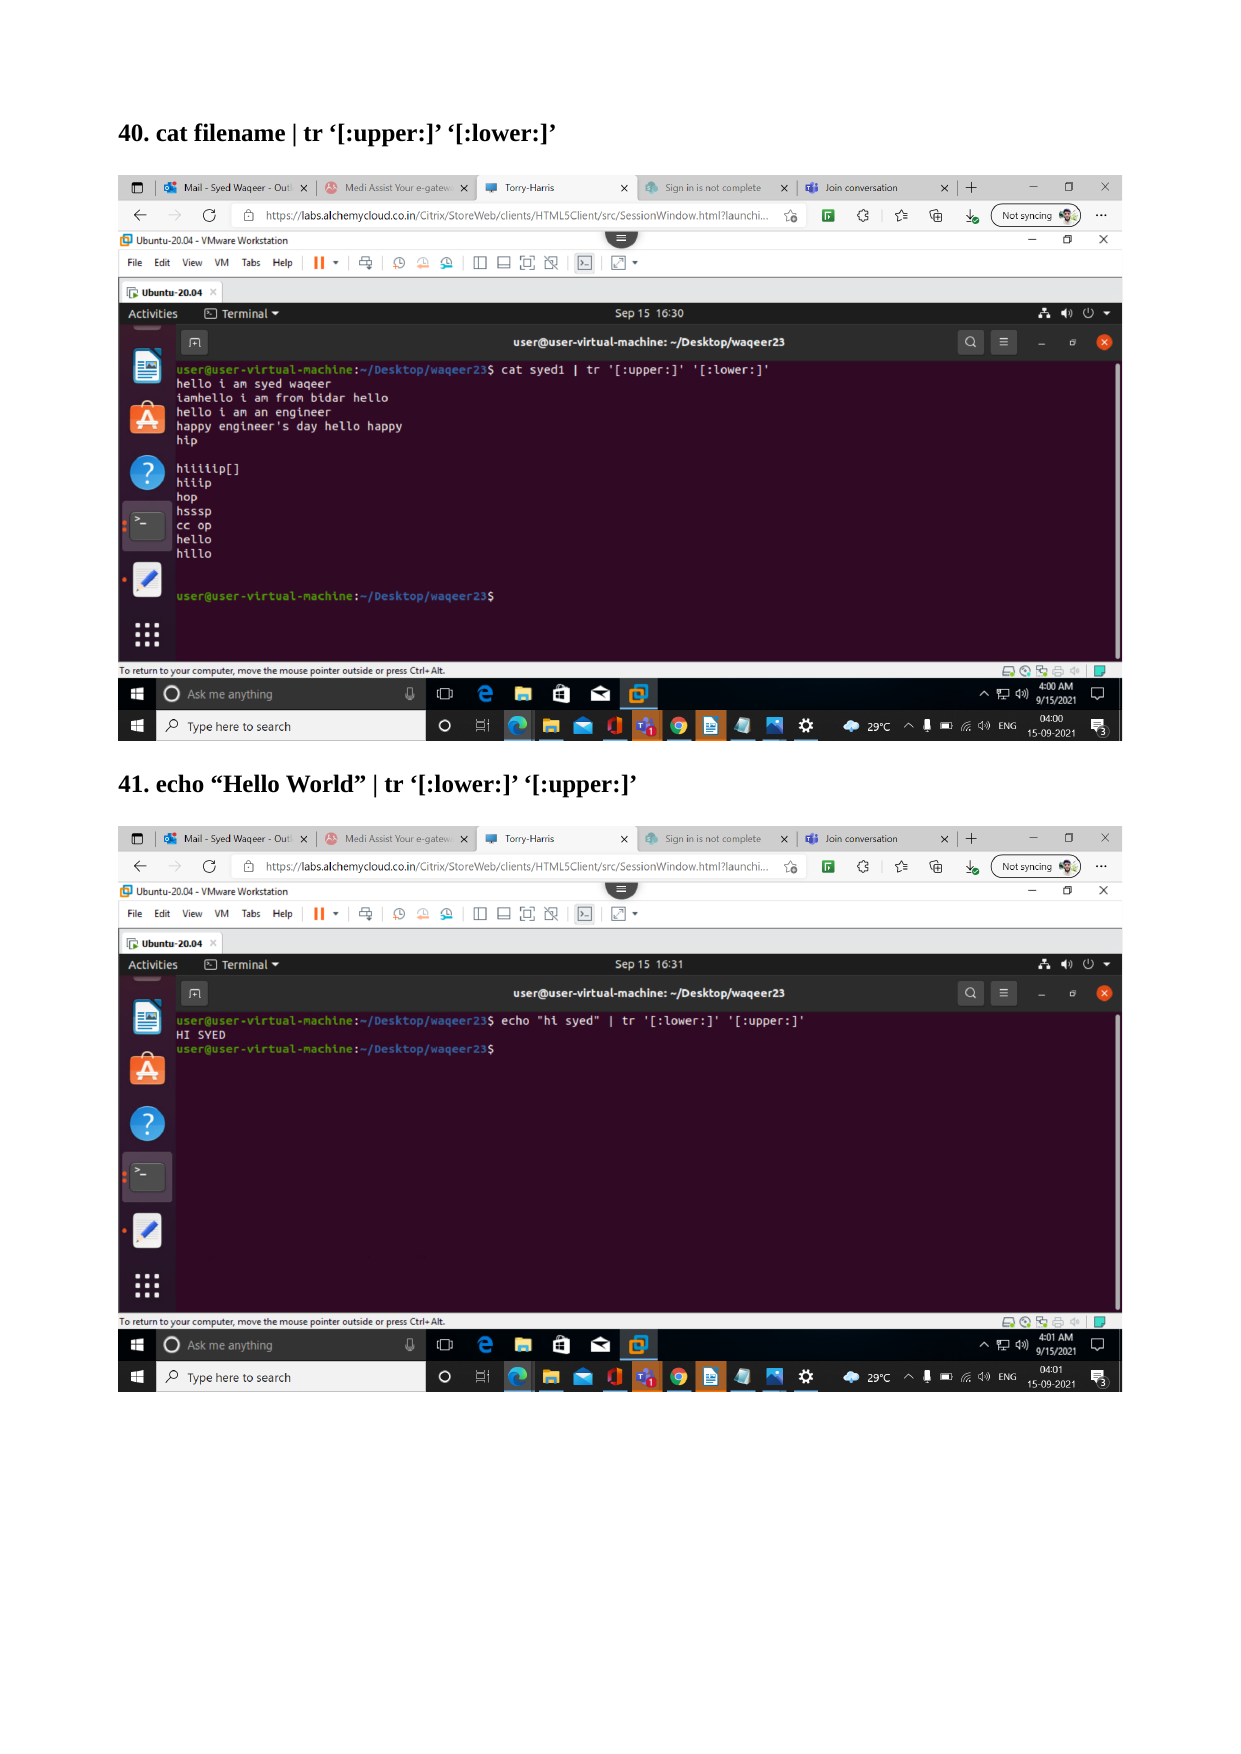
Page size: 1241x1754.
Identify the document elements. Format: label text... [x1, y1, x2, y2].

picture [118, 826, 1123, 1392]
text 41. echo “Hello World” | tr ‘[:lower:]’ ‘[:upper:]’ [118, 769, 1122, 798]
picture [118, 175, 1123, 741]
text 40. cat filename | tr ‘[:upper:]’ ‘[:lower:]’ [118, 118, 1122, 147]
